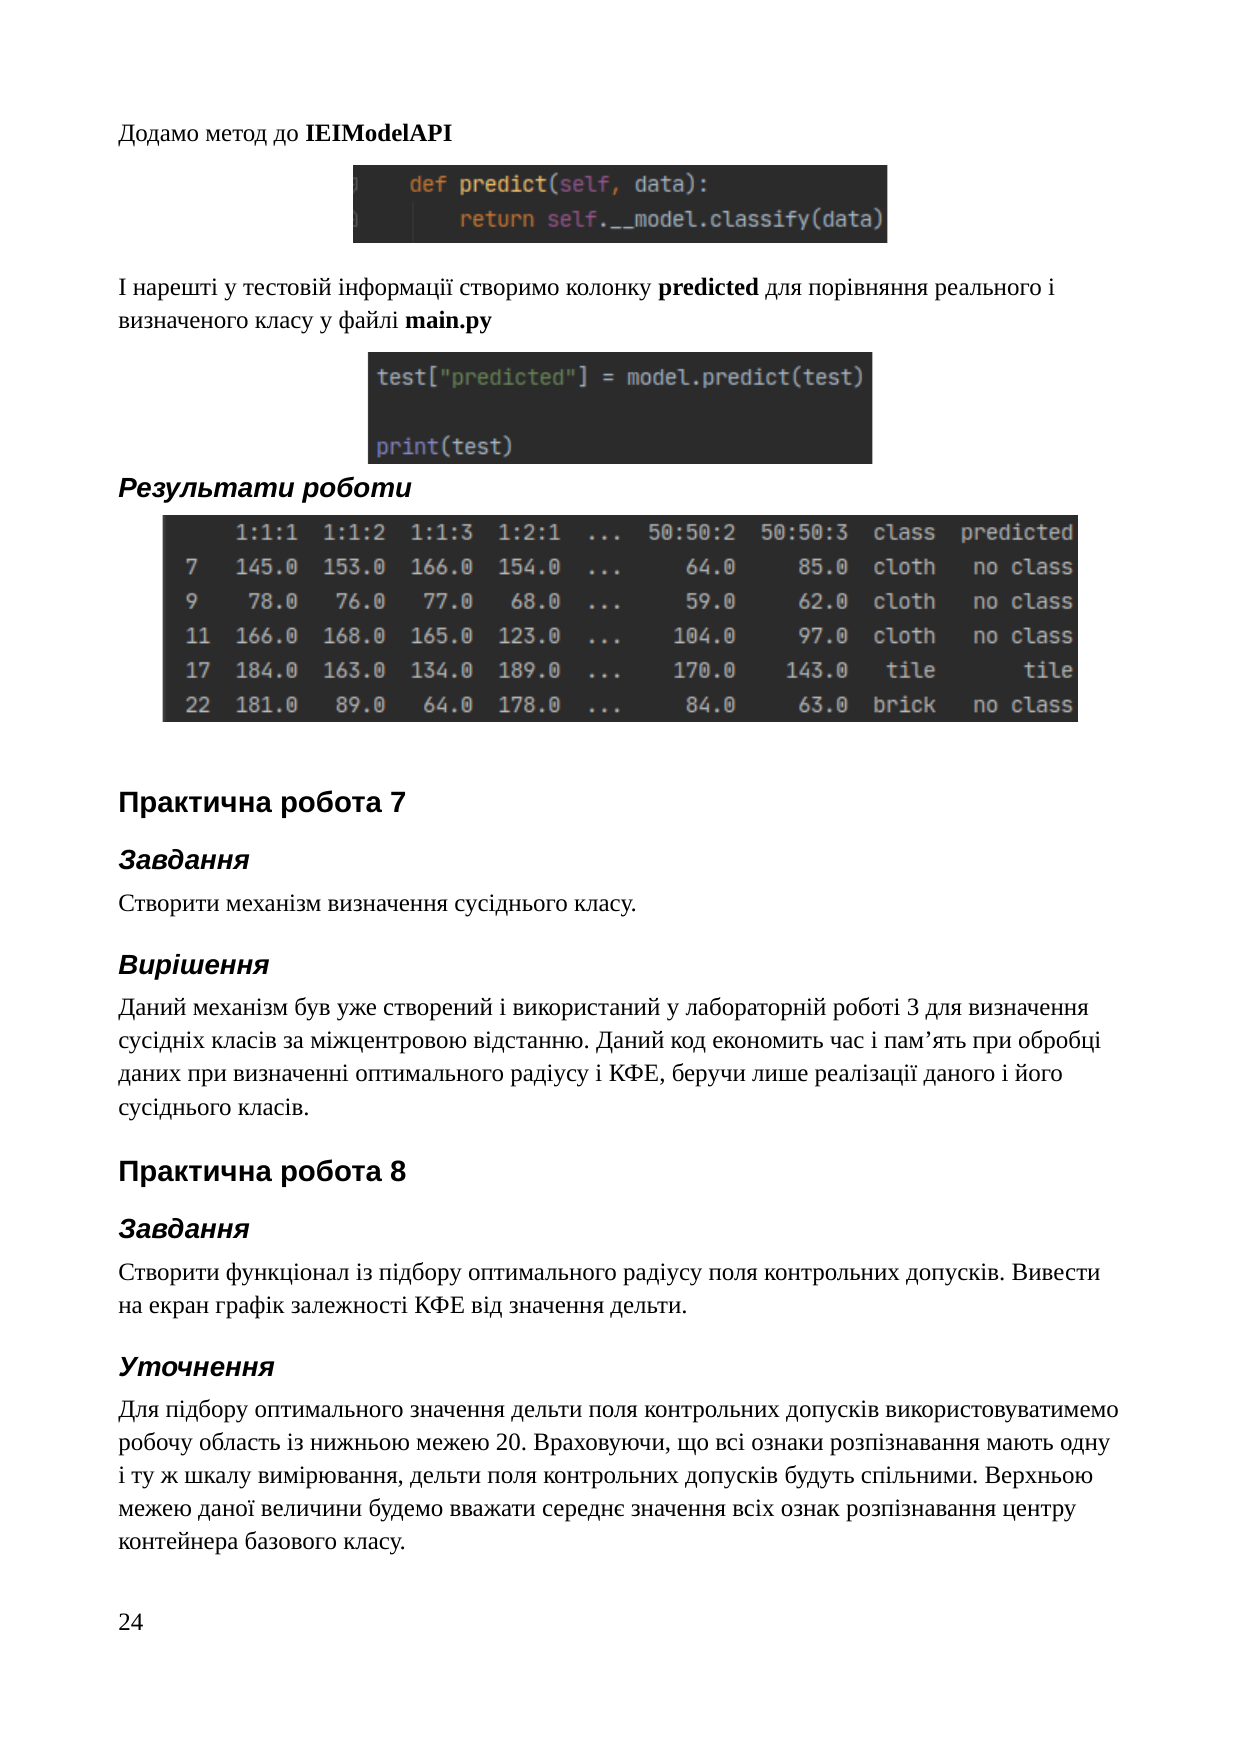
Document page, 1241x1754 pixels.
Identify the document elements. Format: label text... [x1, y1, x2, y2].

subtitle Уточнення [118, 1350, 1122, 1382]
subtitle Вирішення [118, 948, 1122, 980]
text Даний механізм був уже створений і використаний у лабораторній роботі 3 для визначення сусідніх класів за міжцентровою відстанню. Даний код економить час і памʼять при обробці даних при визначенні оптимального радіусу і КФЕ, беручи лише реалізації даного і його сусіднього класів. [118, 992, 1122, 1120]
subtitle Практична робота 7 [118, 785, 1122, 819]
text Створити механізм визначення сусіднього класу. [118, 888, 1122, 917]
text Додамо метод до IEIModelAPI [118, 118, 1122, 147]
picture [162, 515, 1078, 722]
text Створити функціонал із підбору оптимального радіусу поля контрольних допусків. Вивести на екран графік залежності КФЕ від значення дельти. [118, 1257, 1122, 1319]
subtitle Результати роботи [118, 471, 1122, 503]
subtitle Завдання [118, 1212, 1122, 1244]
picture [367, 352, 873, 464]
text Для підбору оптимального значення дельти поля контрольних допусків використовуватимемо робочу область із нижньою межею 20. Враховуючи, що всі ознаки розпізнавання мають одну і ту ж шкалу вимірювання, дельти поля контрольних допусків будуть спільними. Верхньою межею даної величини будемо вважати середнє значення всіх ознак розпізнавання центру контейнера базового класу. [118, 1394, 1122, 1555]
picture [353, 165, 888, 243]
subtitle Завдання [118, 844, 1122, 876]
text І нарешті у тестовій інформації створимо колонку predicted для порівняння реального і визначеного класу у файлі main.py [118, 272, 1122, 334]
subtitle Практична робота 8 [118, 1154, 1122, 1187]
